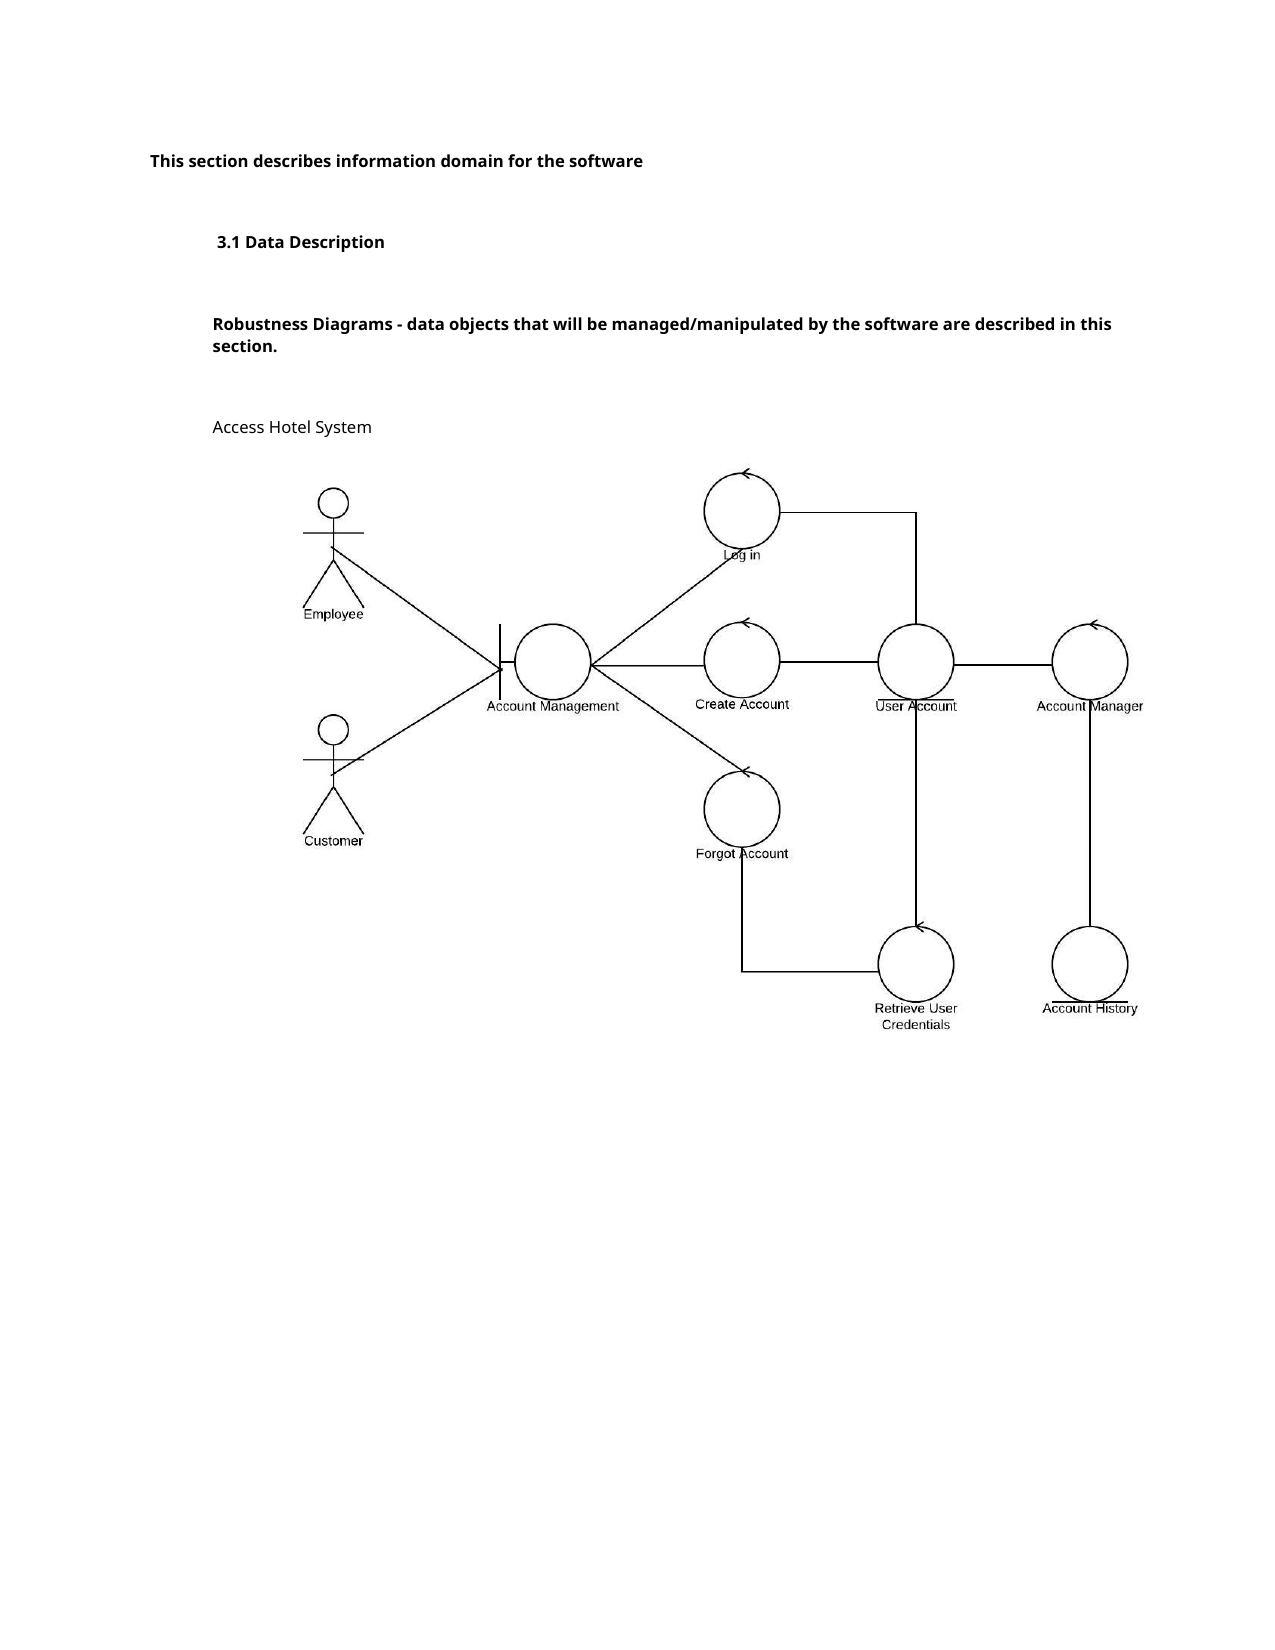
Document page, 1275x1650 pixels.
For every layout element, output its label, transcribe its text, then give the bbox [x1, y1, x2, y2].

subtitle This section describes information domain for the software [150, 150, 1125, 173]
subtitle 3.1 Data Description [212, 231, 1125, 254]
subtitle Access Hotel System [212, 416, 1125, 438]
subtitle Robustness Diagrams - data objects that will be managed/manipulated by the software are described in this section. [212, 312, 1125, 357]
